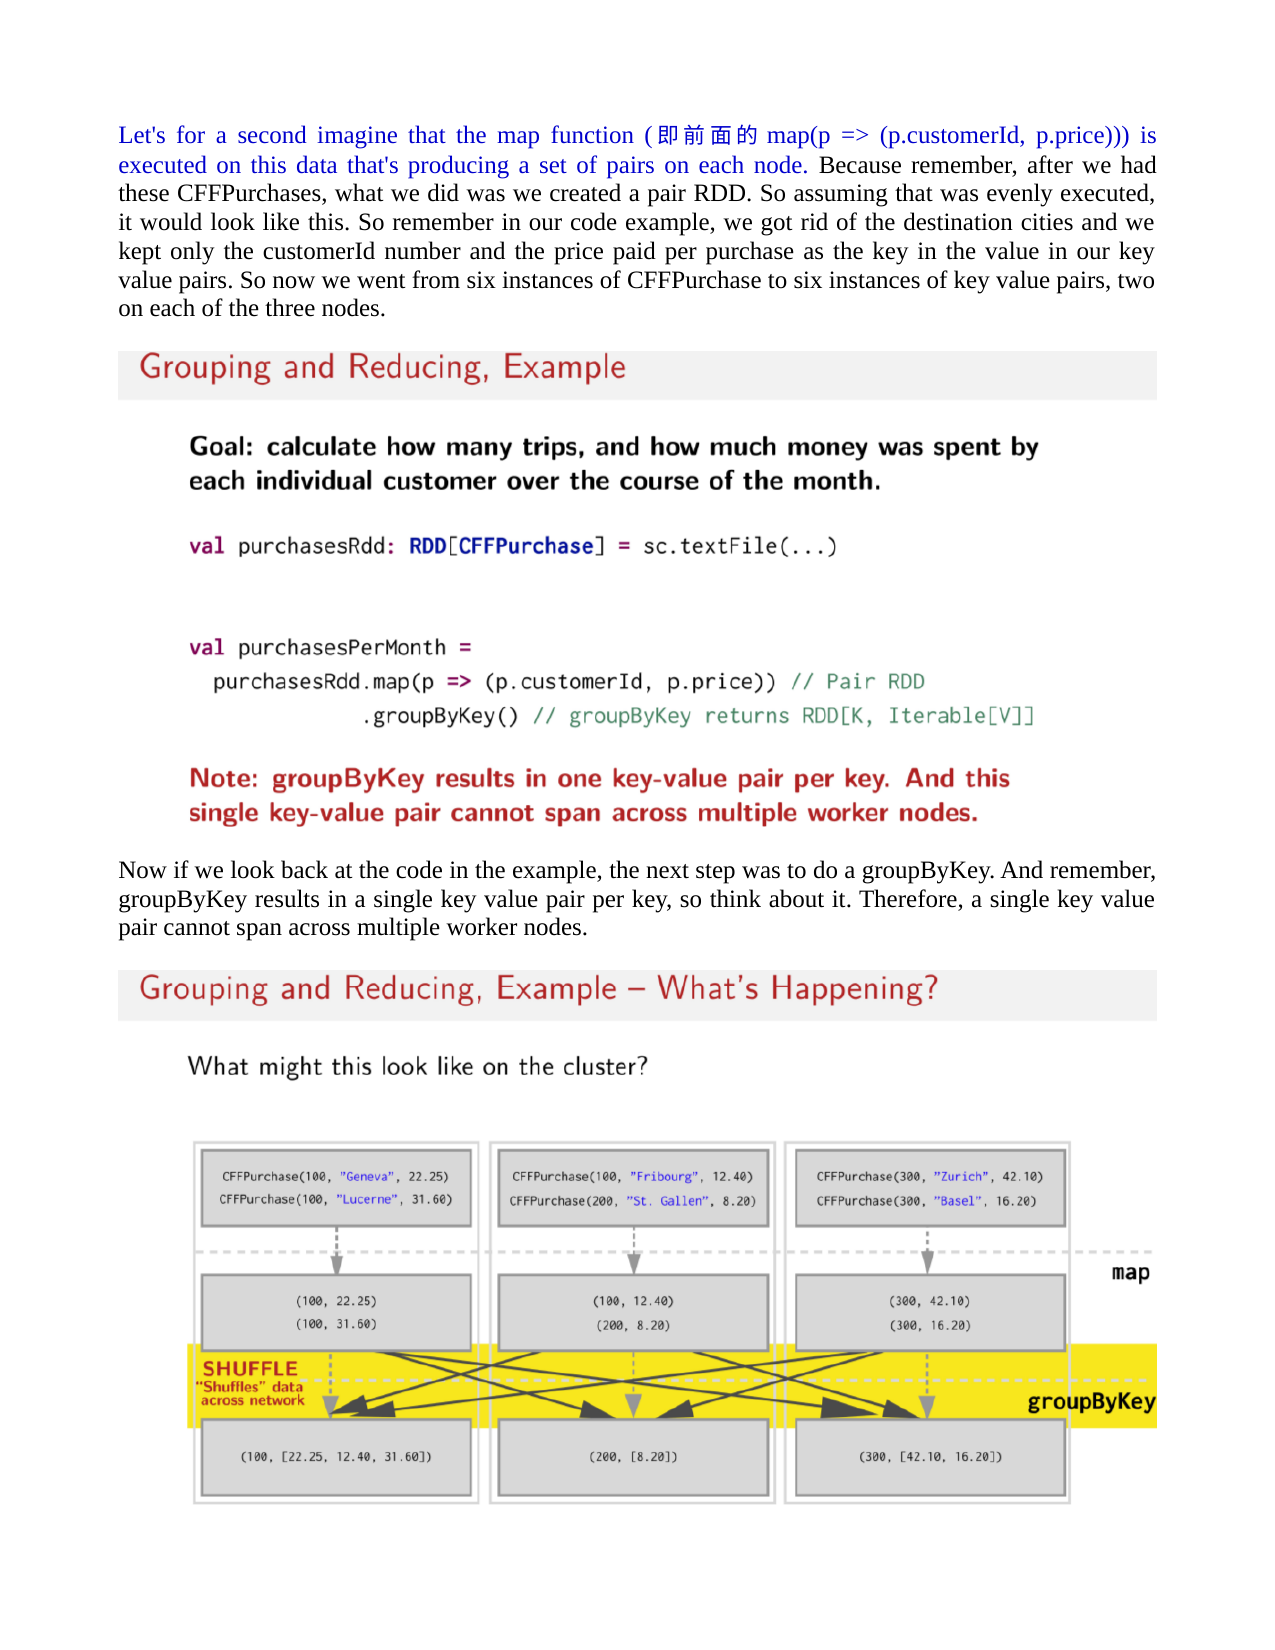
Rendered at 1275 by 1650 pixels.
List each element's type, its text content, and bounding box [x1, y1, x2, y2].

picture [118, 351, 1157, 827]
text Now if we look back at the code in the example, the next step was to do a groupByKey. And remember, groupByKey results in a single key value pair per key, so think about it. Therefore, a single key value pair cannot span across multiple worker nodes. [118, 855, 1157, 941]
picture [118, 970, 1157, 1505]
text Let's for a second imagine that the map function (即前面的map(p => (p.customerId, p.price))) is executed on this data that's producing a set of pairs on each node. Because remember, after we had these CFFPurchases, what we did was we created a pair RDD. So assuming that was evenly executed, it would look like this. So remember in our code example, we got rid of the destination cities and we kept only the customerId number and the price paid per purchase as the key in the value in our key value pairs. So now we went from six instances of CFFPurchase to six instances of key value pairs, two on each of the three nodes. [118, 118, 1157, 322]
